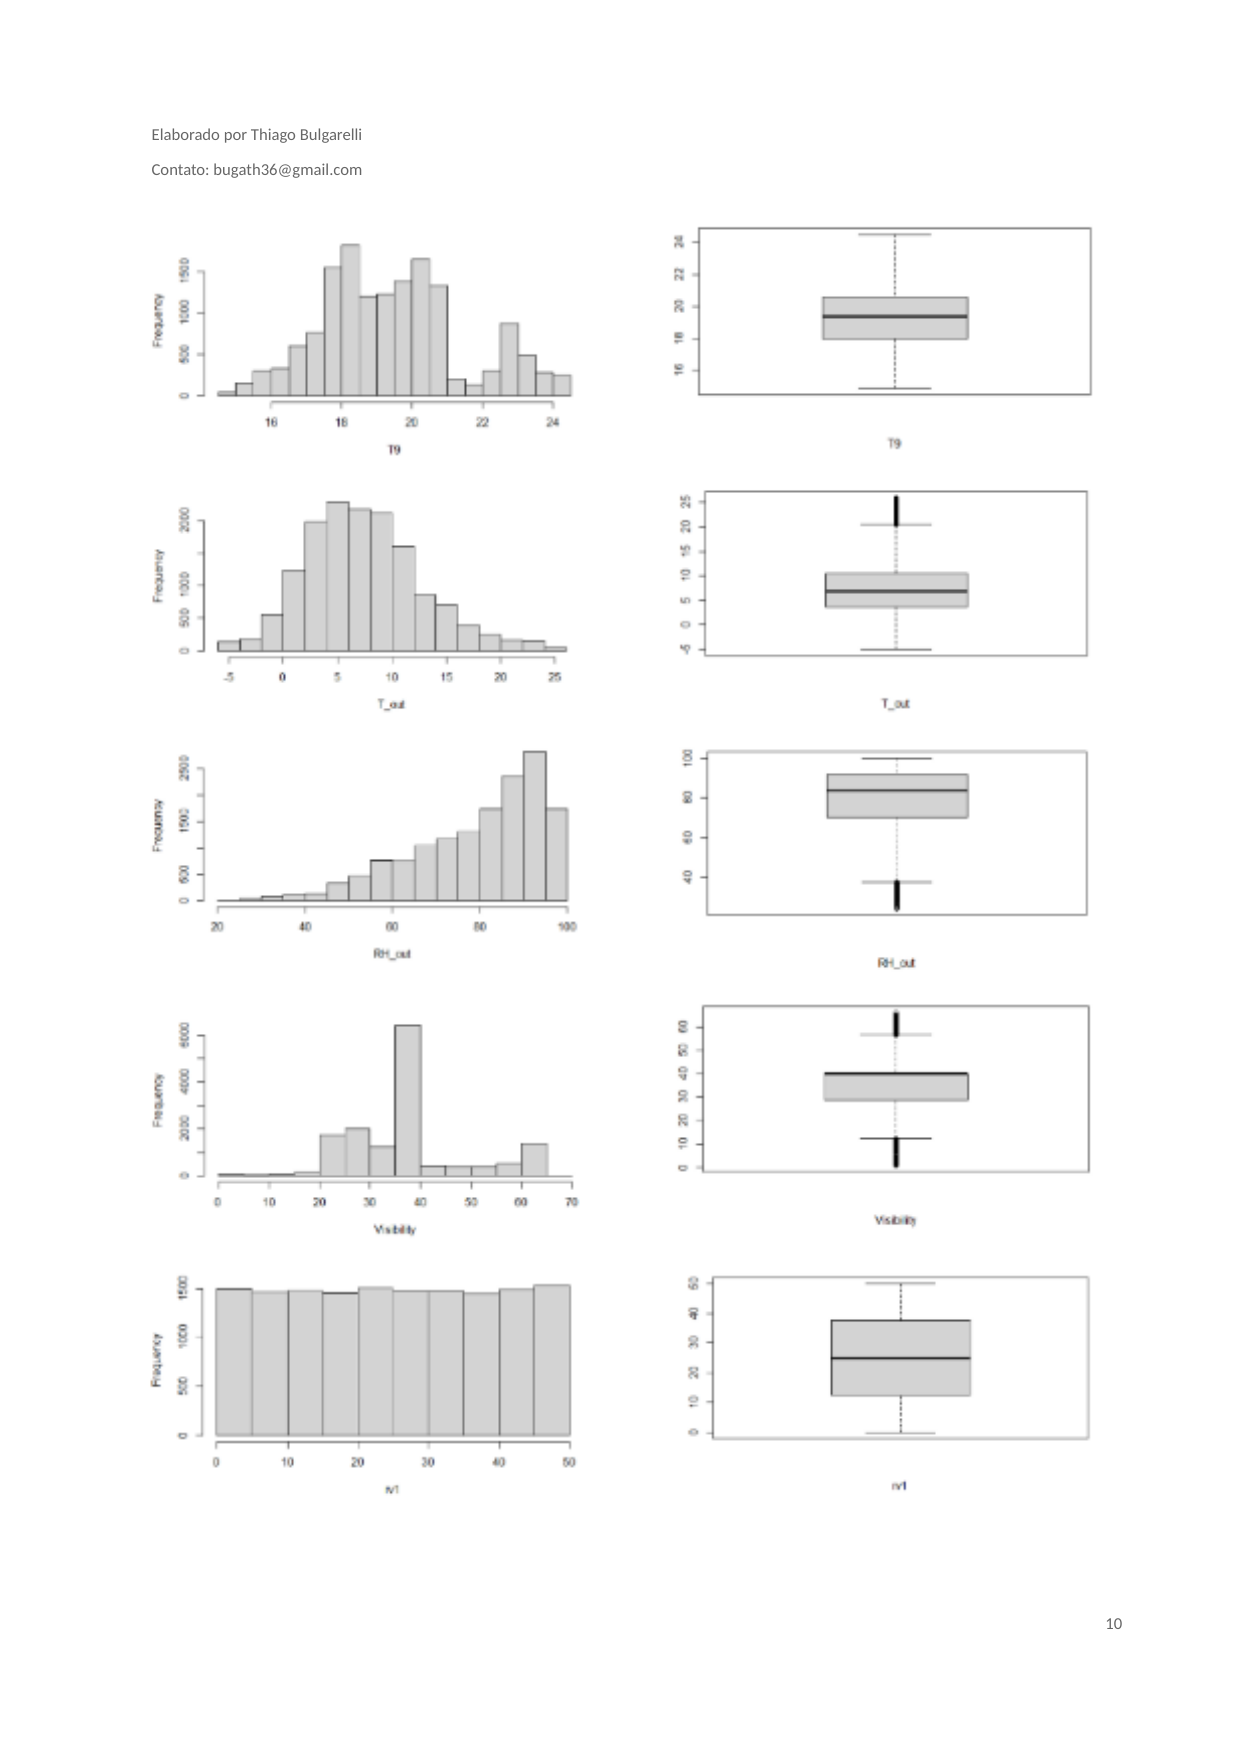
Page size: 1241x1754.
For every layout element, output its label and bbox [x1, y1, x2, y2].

picture [657, 209, 1120, 1499]
picture [121, 209, 648, 1509]
